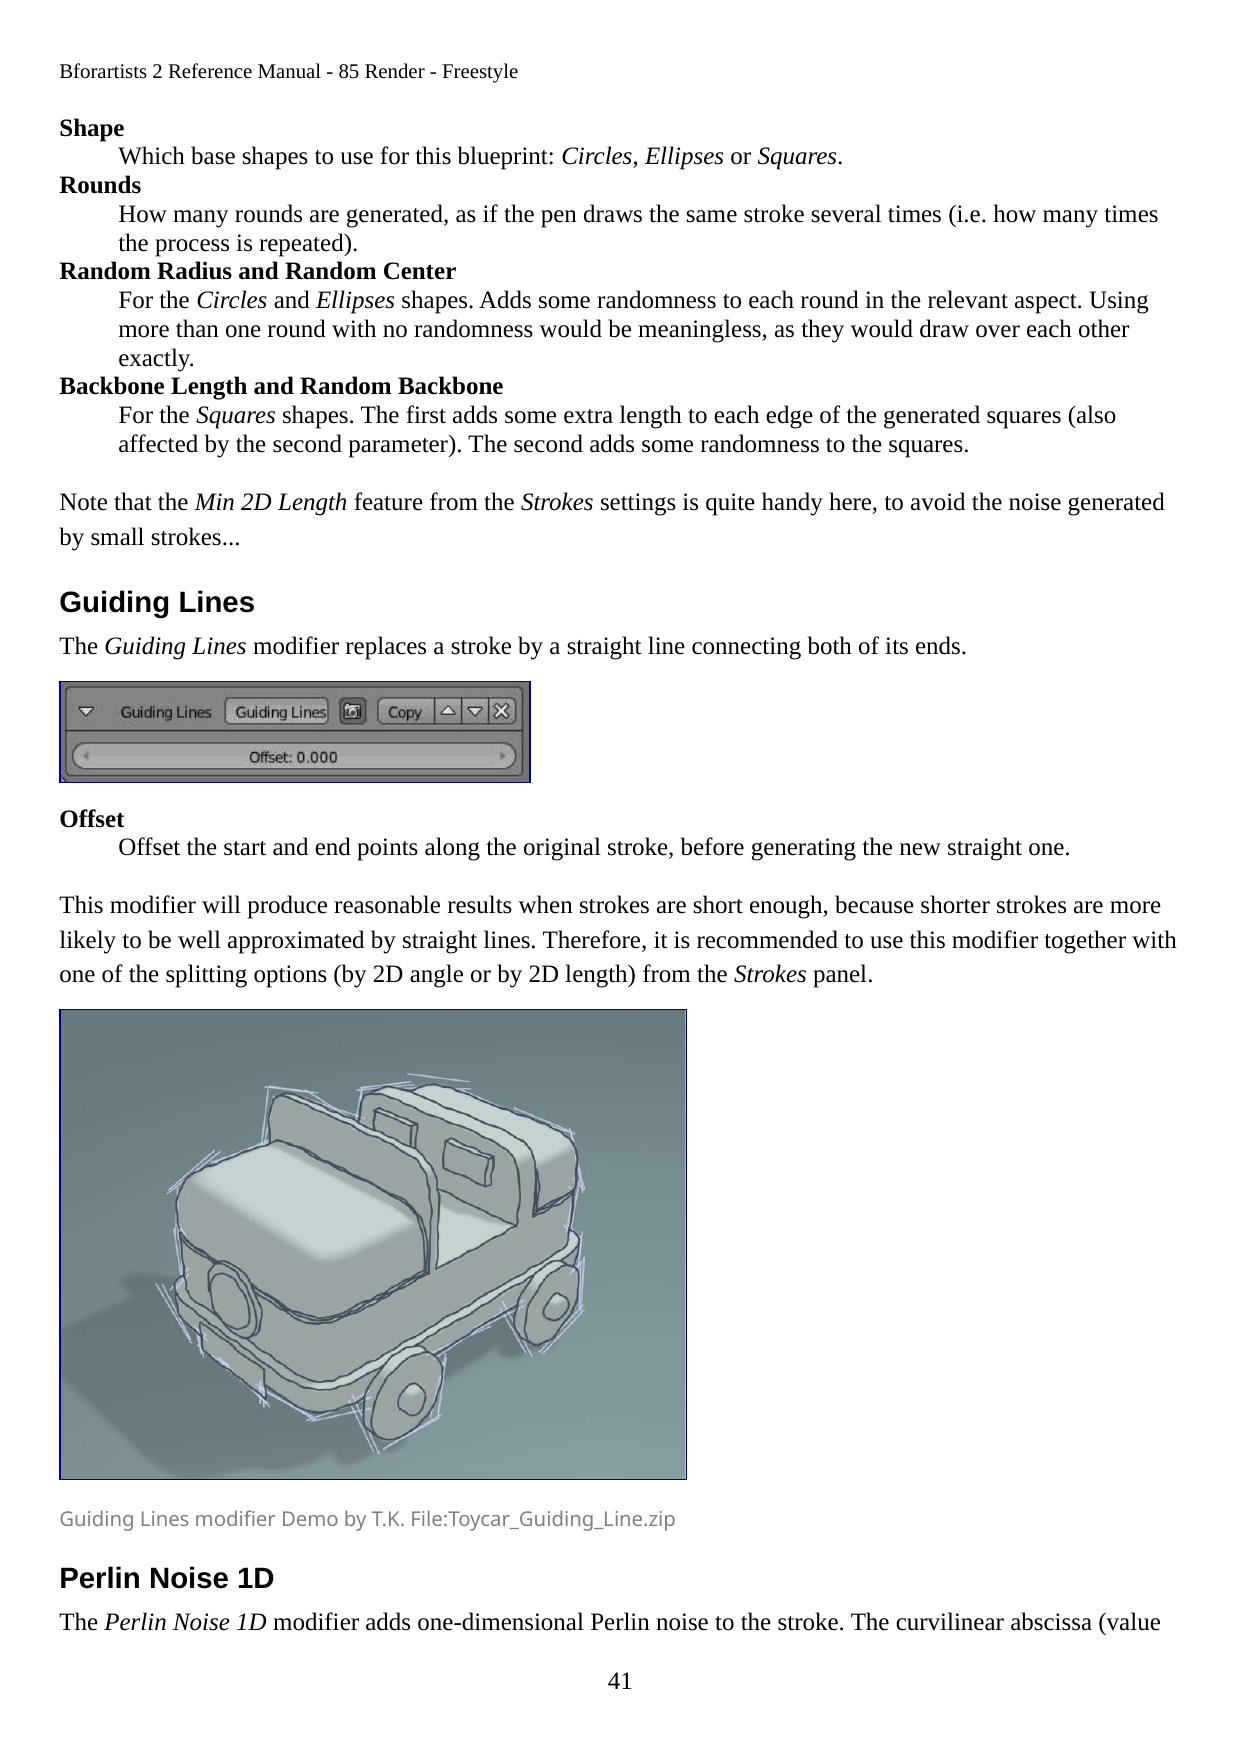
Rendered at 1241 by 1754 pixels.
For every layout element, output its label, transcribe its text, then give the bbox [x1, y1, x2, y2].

picture [61, 682, 529, 782]
list Which base shapes to use for this blueprint: Circles, Ellipses or Squares. [118, 141, 1181, 170]
subtitle Guiding Lines [59, 585, 1181, 619]
subtitle Backbone Length and Random Backbone [59, 371, 1181, 400]
subtitle Perlin Noise 1D [59, 1561, 1181, 1595]
text Guiding Lines modifier Demo by T.K. File:Toycar_Guiding_Line.zip [59, 1501, 1181, 1532]
text Note that the Min 2D Length feature from the Strokes settings is quite handy here, to avoid the noise generated by small strokes... [59, 487, 1181, 550]
subtitle Rounds [59, 170, 1181, 199]
subtitle Shape [59, 113, 1181, 141]
list How many rounds are generated, as if the pen draws the same stroke several times (i.e. how many times the process is repeated). [118, 199, 1181, 256]
list Offset the start and end points along the original stroke, before generating the new straight one. [118, 832, 1181, 861]
list For the Circles and Ellipses shapes. Adds some randomness to each round in the relevant aspect. Using more than one round with no randomness would be meaningless, as they would draw over each other exactly. [118, 285, 1181, 371]
text The Perlin Noise 1D modifier adds one-dimensional Perlin noise to the stroke. The curvilinear abscissa (value [59, 1607, 1181, 1636]
subtitle Offset [59, 804, 1181, 832]
picture [61, 1010, 686, 1479]
subtitle Random Radius and Random Center [59, 256, 1181, 285]
text The Guiding Lines modifier replaces a stroke by a straight line connecting both of its ends. [59, 631, 1181, 660]
text This modifier will produce reasonable results when strokes are short enough, because shorter strokes are more likely to be well approximated by straight lines. Therefore, it is recommended to use this modifier together with one of the splitting options (by 2D angle or by 2D length) from the Strokes panel. [59, 891, 1181, 988]
list For the Squares shapes. The first adds some extra length to each edge of the generated squares (also affected by the second parameter). The second adds some randomness to the squares. [118, 400, 1181, 458]
